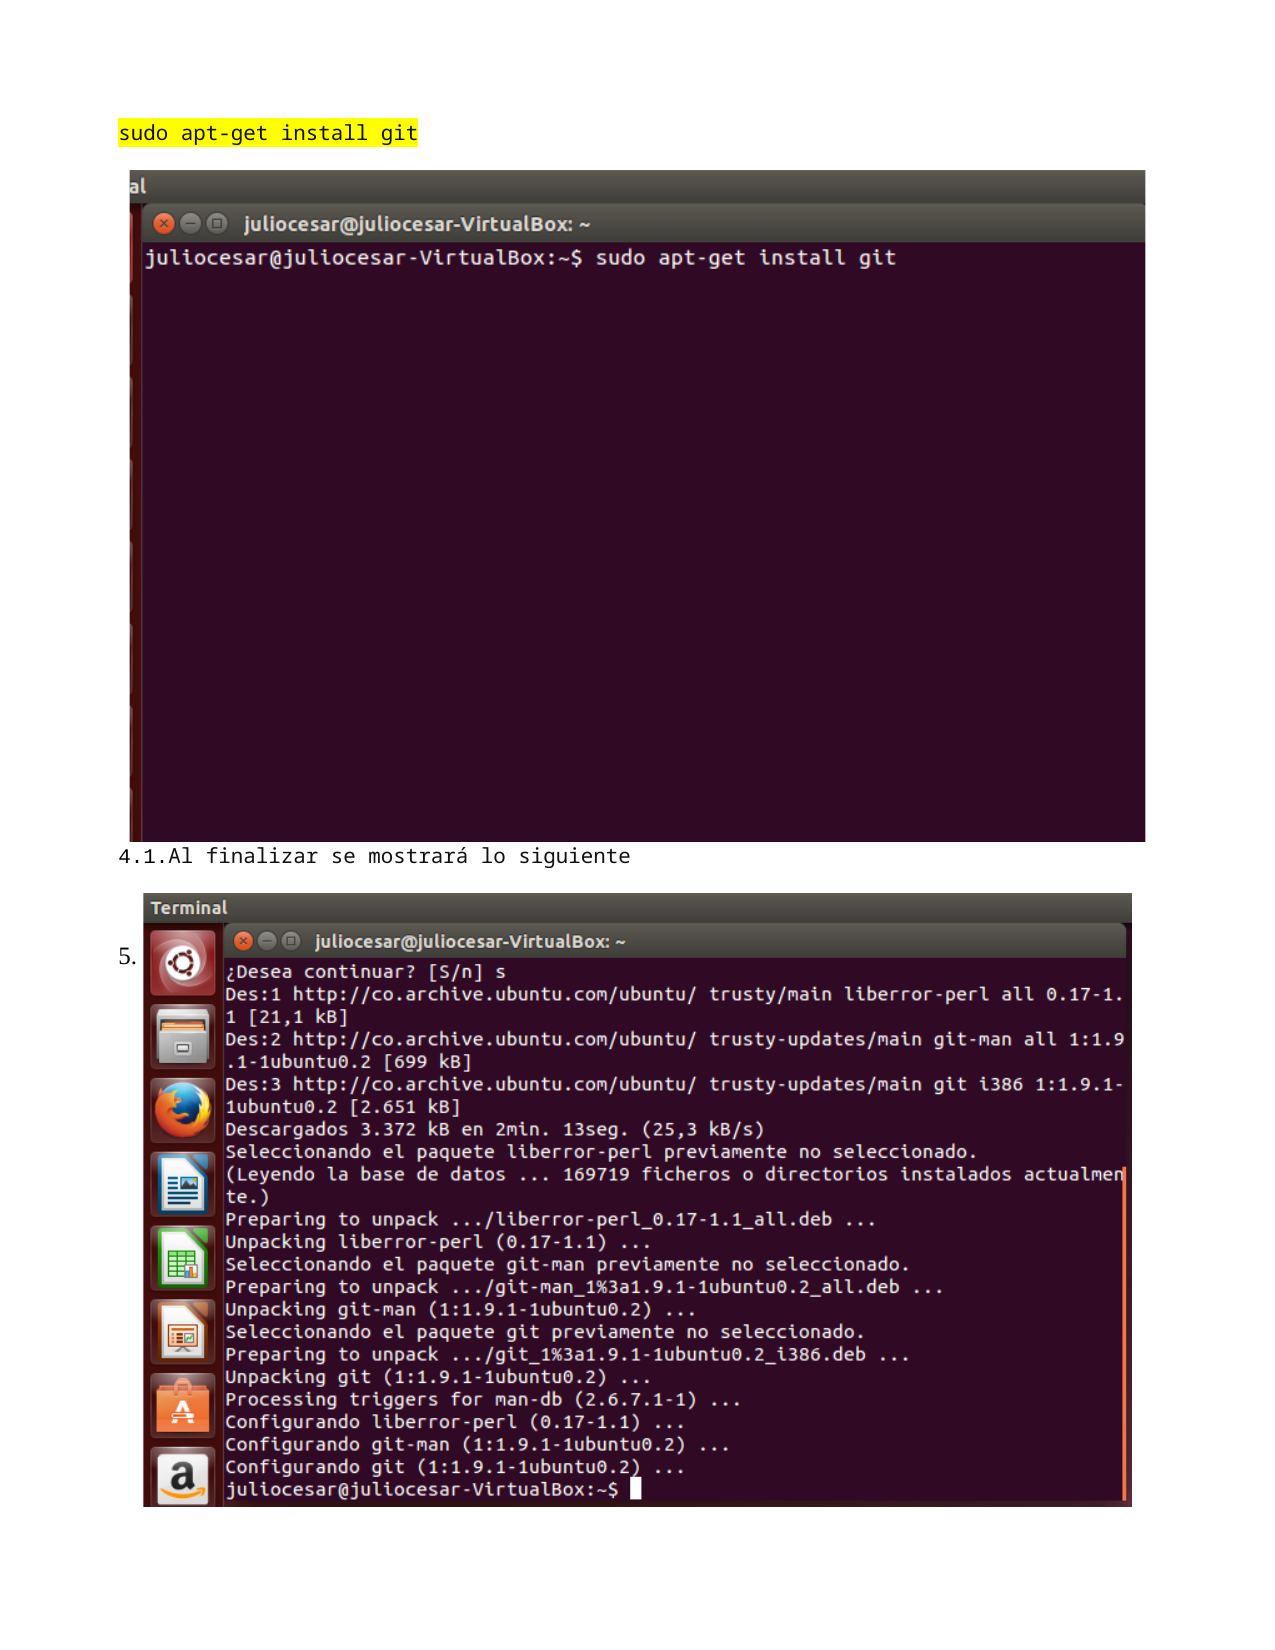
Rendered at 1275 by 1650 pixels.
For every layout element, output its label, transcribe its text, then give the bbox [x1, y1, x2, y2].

list Comprobamos versiones [118, 941, 143, 969]
text sudo apt-get install git [118, 118, 1157, 147]
list Al finalizar se mostrará lo siguiente [118, 217, 1157, 870]
list Comprobamos versiones [1132, 941, 1157, 969]
